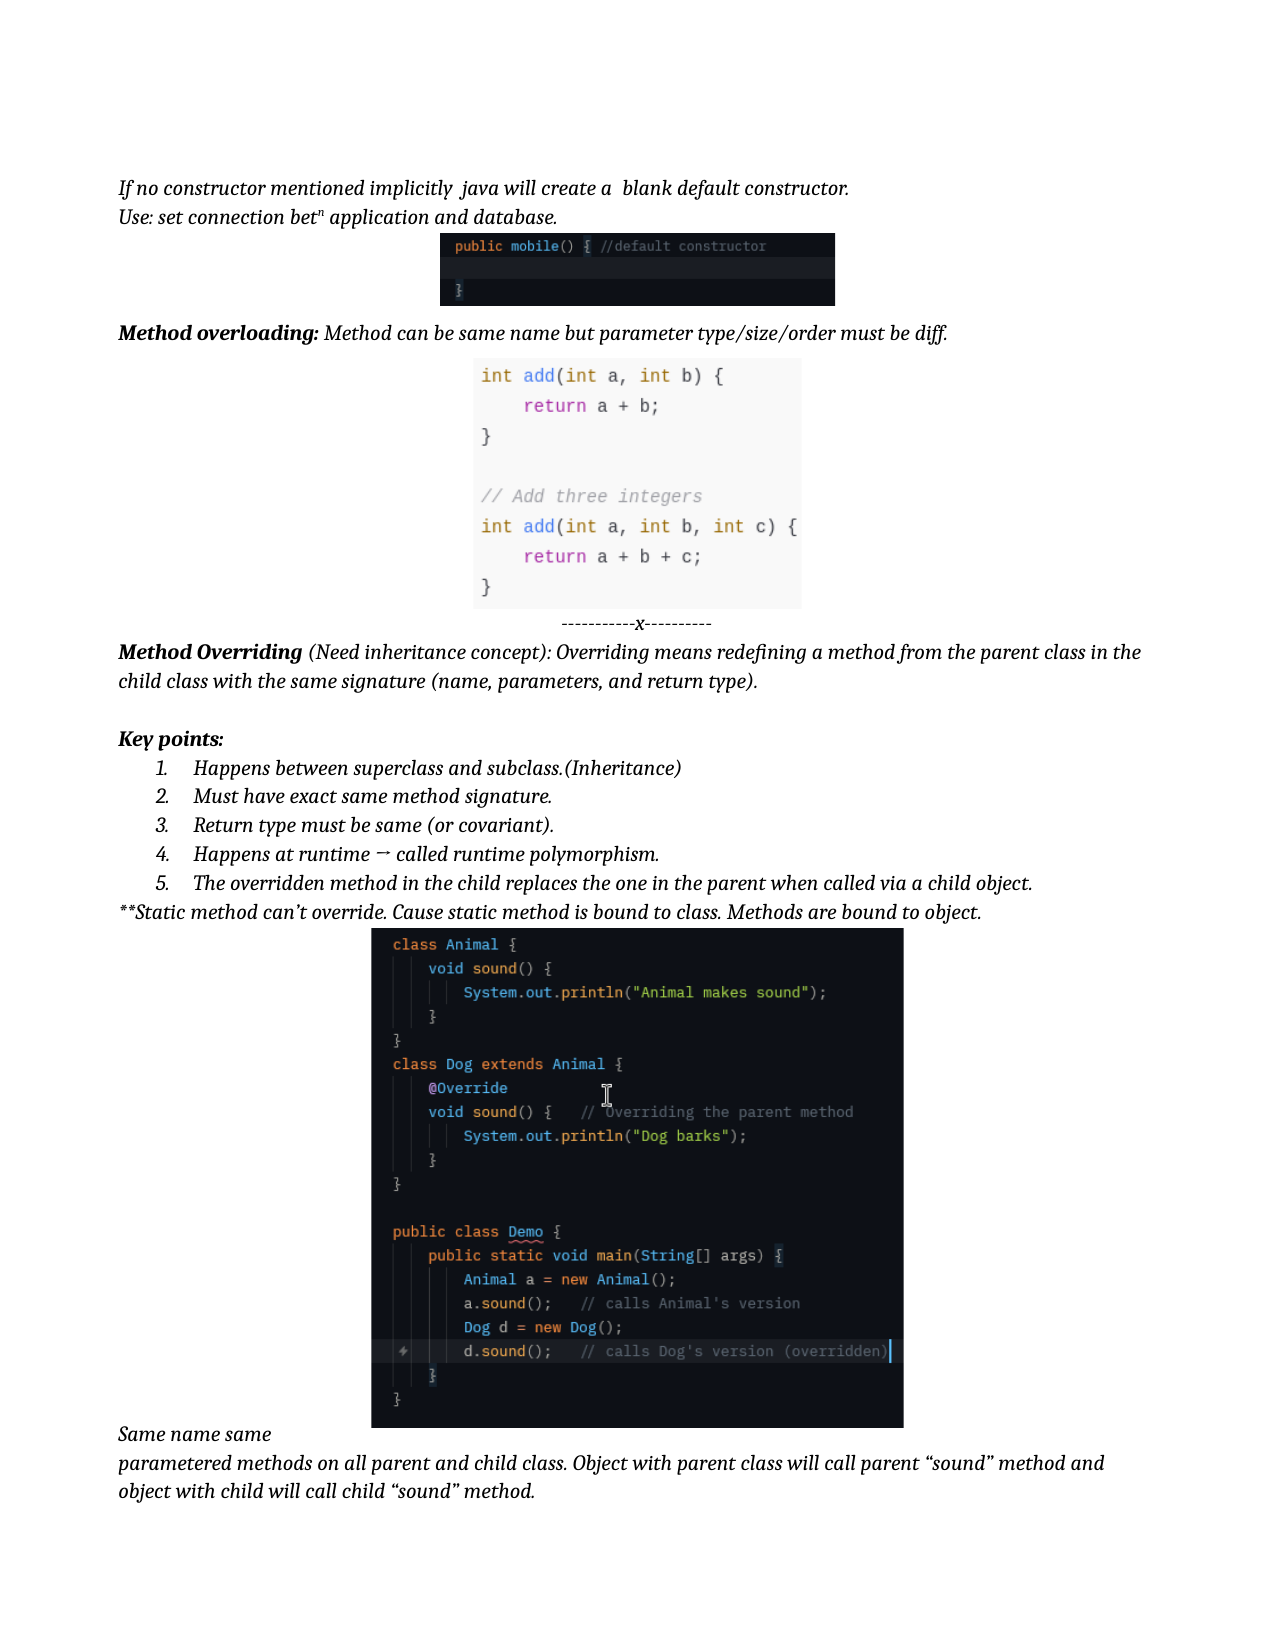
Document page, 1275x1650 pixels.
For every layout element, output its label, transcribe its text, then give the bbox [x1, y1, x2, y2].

text If no constructor mentioned implicitly java will create a blank default constructor. [118, 176, 1157, 201]
list Happens between superclass and subclass.(Inheritance) [156, 755, 1157, 780]
picture [440, 233, 836, 306]
picture [473, 358, 802, 609]
text Method overloading: Method can be same name but parameter type/size/order must be diff. [118, 321, 1157, 346]
text Same name same parametered methods on all parent and child class. Object with parent class will call parent “sound” method and object with child will call child “sound” method. [118, 1421, 1157, 1504]
text Key points: [118, 726, 1157, 751]
list Return type must be same (or covariant). [156, 813, 1157, 838]
picture [371, 928, 904, 1428]
list Happens at runtime → called runtime polymorphism. [156, 842, 1157, 867]
list The overridden method in the child replaces the one in the parent when called via a child object. [156, 871, 1157, 896]
text Use: set connection betn application and database. [118, 205, 1157, 230]
text Method Overriding (Need inheritance concept): Overriding means redefining a method from the parent class in the child class with the same signature (name, parameters, and return type). [118, 639, 1157, 693]
text -----------x---------- [118, 610, 1157, 636]
list Must have exact same method signature. [156, 784, 1157, 809]
text **Static method can’t override. Cause static method is bound to class. Methods are bound to object. [118, 900, 1157, 925]
